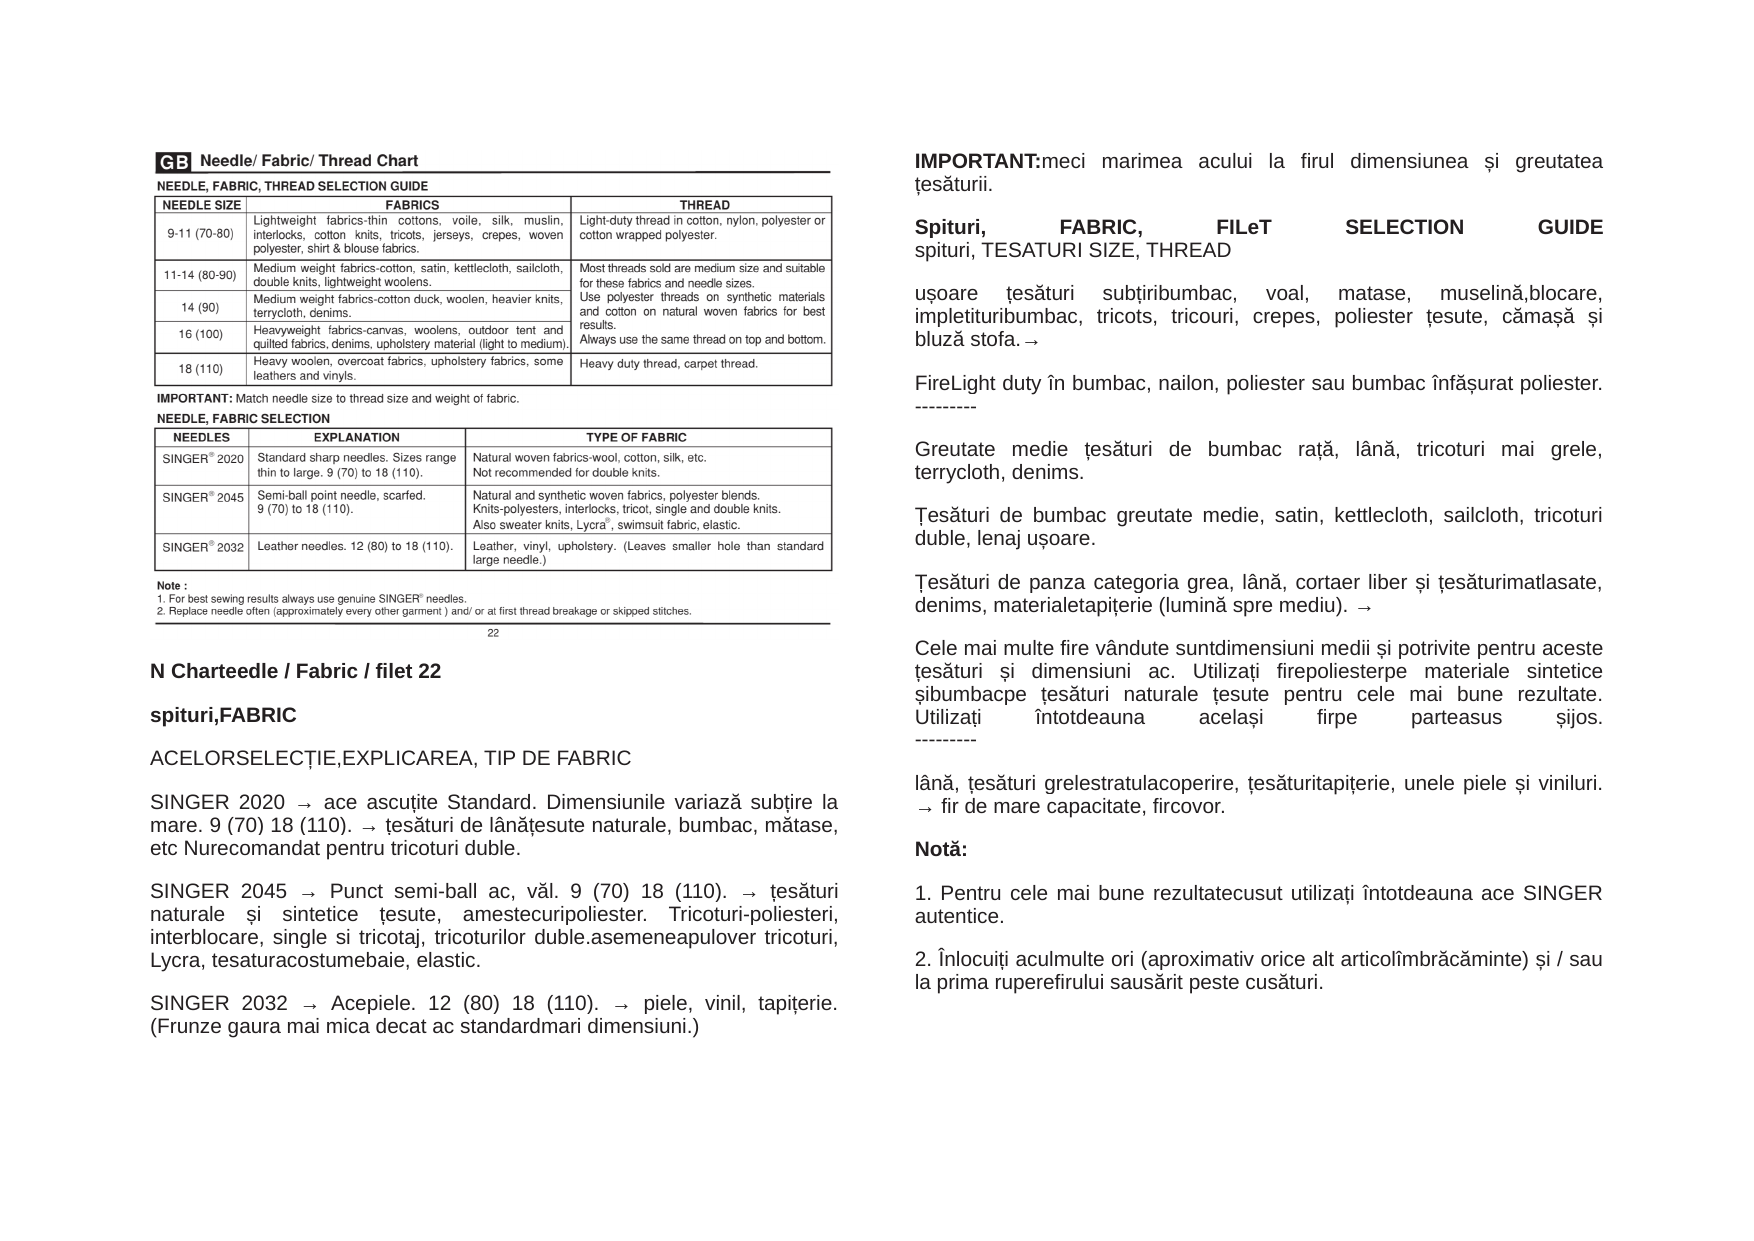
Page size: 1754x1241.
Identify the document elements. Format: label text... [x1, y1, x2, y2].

text Notă: [914, 838, 1604, 861]
text Spituri, FABRIC, FILeT SELECTION GUIDE spituri, TESATURI SIZE, THREAD [914, 216, 1604, 262]
text SINGER 2045 → Punct semi-ball ac, văl. 9 (70) 18 (110). → țesături naturale și sintetice țesute, amestecuripoliester. Tricoturi-poliesteri, interblocare, single si tricotaj, tricoturilor duble.asemeneapulover tricoturi, Lycra, tesaturacostumebaie, elastic. [150, 880, 839, 971]
text ACELORSELECȚIE,EXPLICAREA, TIP DE FABRIC [150, 747, 839, 770]
text Țesături de bumbac greutate medie, satin, kettlecloth, sailcloth, tricoturi duble, lenaj ușoare. [914, 504, 1604, 550]
text SINGER 2032 → Acepiele. 12 (80) 18 (110). → piele, vinil, tapițerie. (Frunze gaura mai mica decat ac standardmari dimensiuni.) [150, 992, 839, 1038]
text Țesături de panza categoria grea, lână, cortaer liber și țesăturimatlasate, denims, materialetapițerie (lumină spre mediu). → [914, 571, 1604, 616]
text Cele mai multe fire vândute suntdimensiuni medii și potrivite pentru aceste țesături și dimensiuni ac. Utilizați firepoliesterpe materiale sintetice șibumbacpe țesături naturale țesute pentru cele mai bune rezultate. Utilizați întotdeauna același firpe parteasus șijos. --------- [914, 637, 1604, 751]
text lână, țesături grelestratulacoperire, țesăturitapițerie, unele piele și viniluri. → fir de mare capacitate, fircovor. [914, 772, 1604, 818]
text SINGER 2020 → ace ascuțite Standard. Dimensiunile variază subțire la mare. 9 (70) 18 (110). → țesături de lânățesute naturale, bumbac, mătase, etc Nurecomandat pentru tricoturi duble. [150, 791, 839, 859]
text 1. Pentru cele mai bune rezultatecusut utilizați întotdeauna ace SINGER autentice. [914, 882, 1604, 927]
text 2. Înlocuiți aculmulte ori (aproximativ orice alt articolîmbrăcăminte) și / sau la prima ruperefirului sausărit peste cusături.GB [914, 948, 1604, 994]
text IMPORTANT:meci marimea acului la firul dimensiunea și greutatea țesăturii. [914, 150, 1604, 196]
text N Charteedle / Fabric / filet 22 [150, 660, 839, 683]
picture [150, 150, 839, 640]
text FireLight duty în bumbac, nailon, poliester sau bumbac înfășurat poliester. --------- [914, 372, 1604, 417]
text Greutate medie țesături de bumbac rață, lână, tricoturi mai grele, terrycloth, denims. [914, 438, 1604, 484]
text spituri,FABRIC [150, 704, 839, 727]
text ușoare țesături subțiribumbac, voal, matase, muselină,blocare, impletituribumbac, tricots, tricouri, crepes, poliester țesute, cămașă și bluză stofa.→ [914, 283, 1604, 351]
